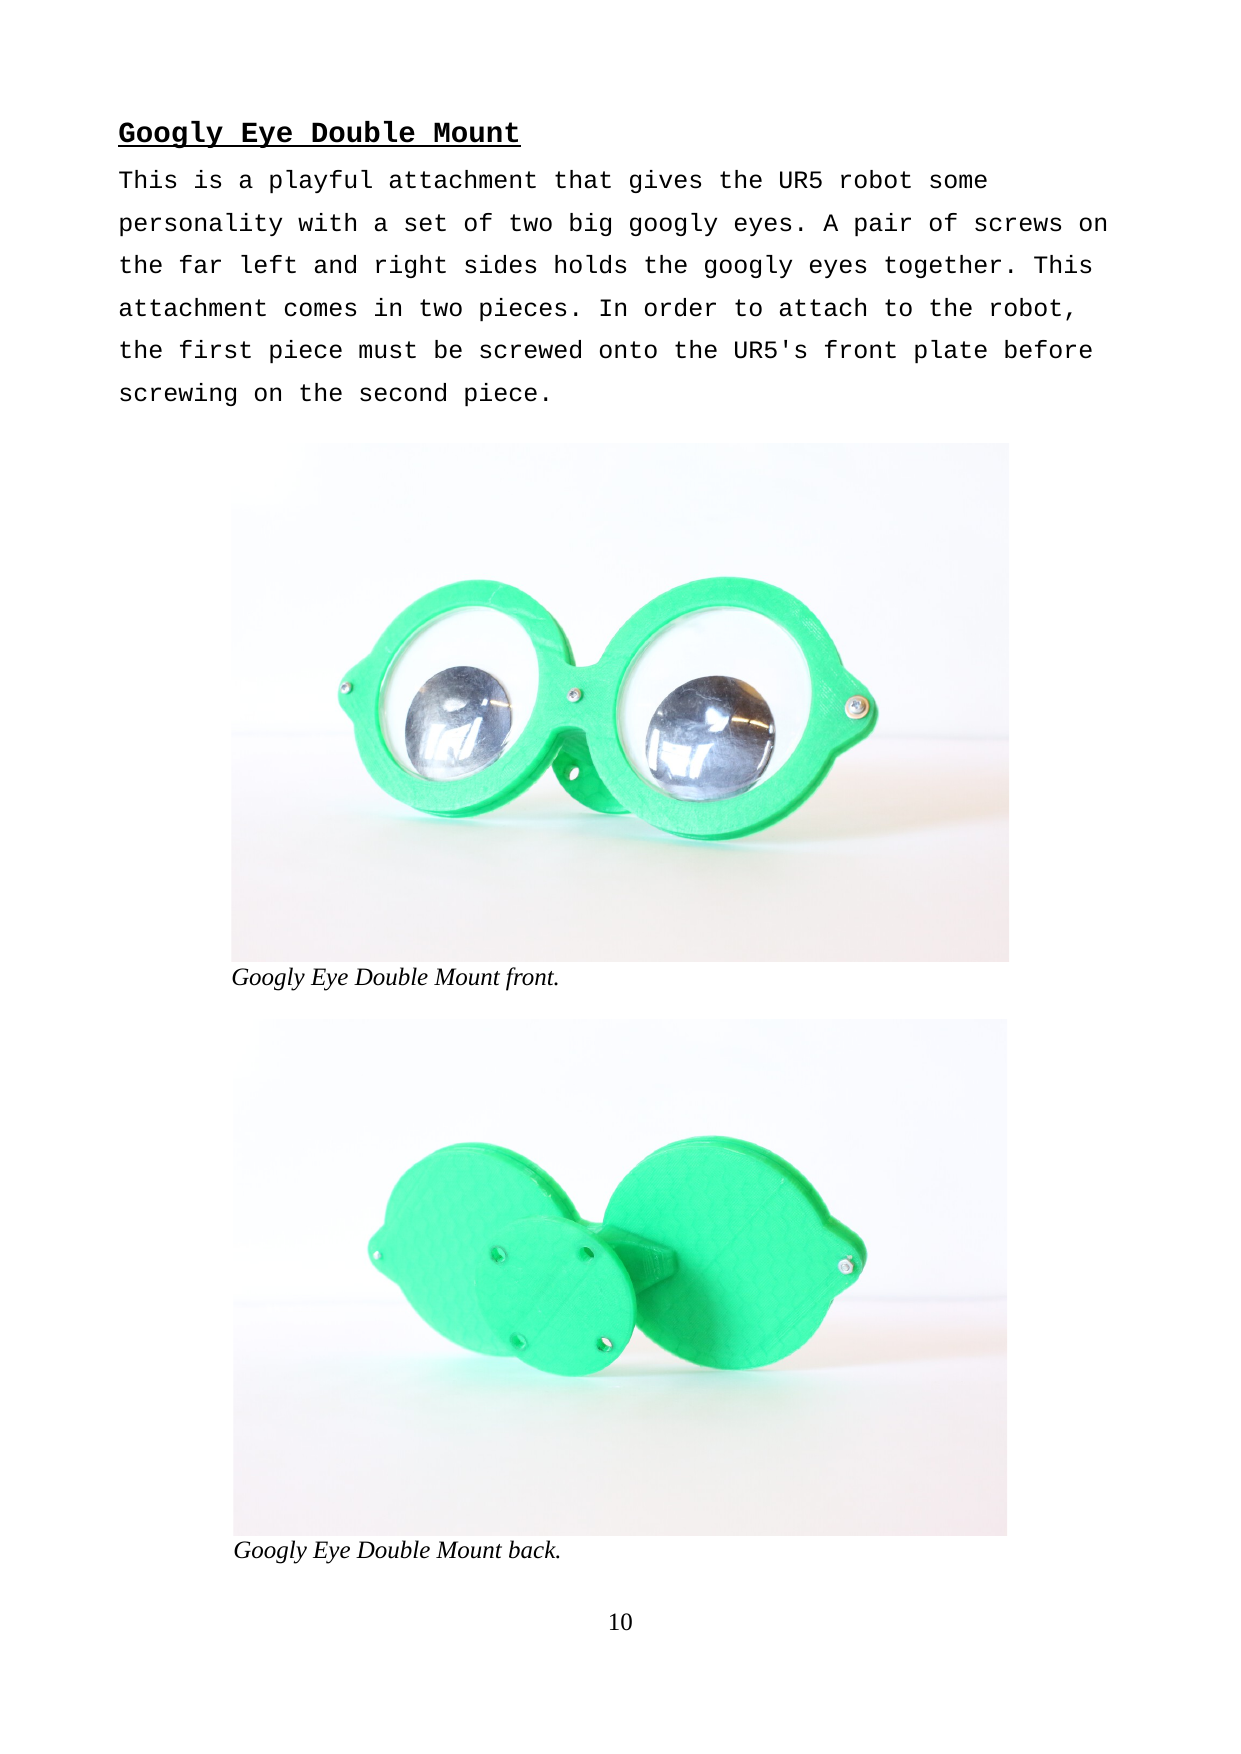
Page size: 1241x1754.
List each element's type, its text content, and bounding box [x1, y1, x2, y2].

text Googly Eye Double Mount back. [233, 1536, 1007, 1564]
picture [233, 1019, 1008, 1536]
text Googly Eye Double Mount [118, 118, 1122, 151]
picture [231, 443, 1010, 962]
text Googly Eye Double Mount front. [231, 962, 1009, 991]
text [231, 431, 1009, 443]
text This is a playful attachment that gives the UR5 robot some personality with a set of two big googly eyes. A pair of screws on the far left and right sides holds the googly eyes together. This attachment comes in two pieces. In order to attach to the robot, the first piece must be screwed onto the UR5's front plate before screwing on the second piece. [118, 168, 1122, 408]
